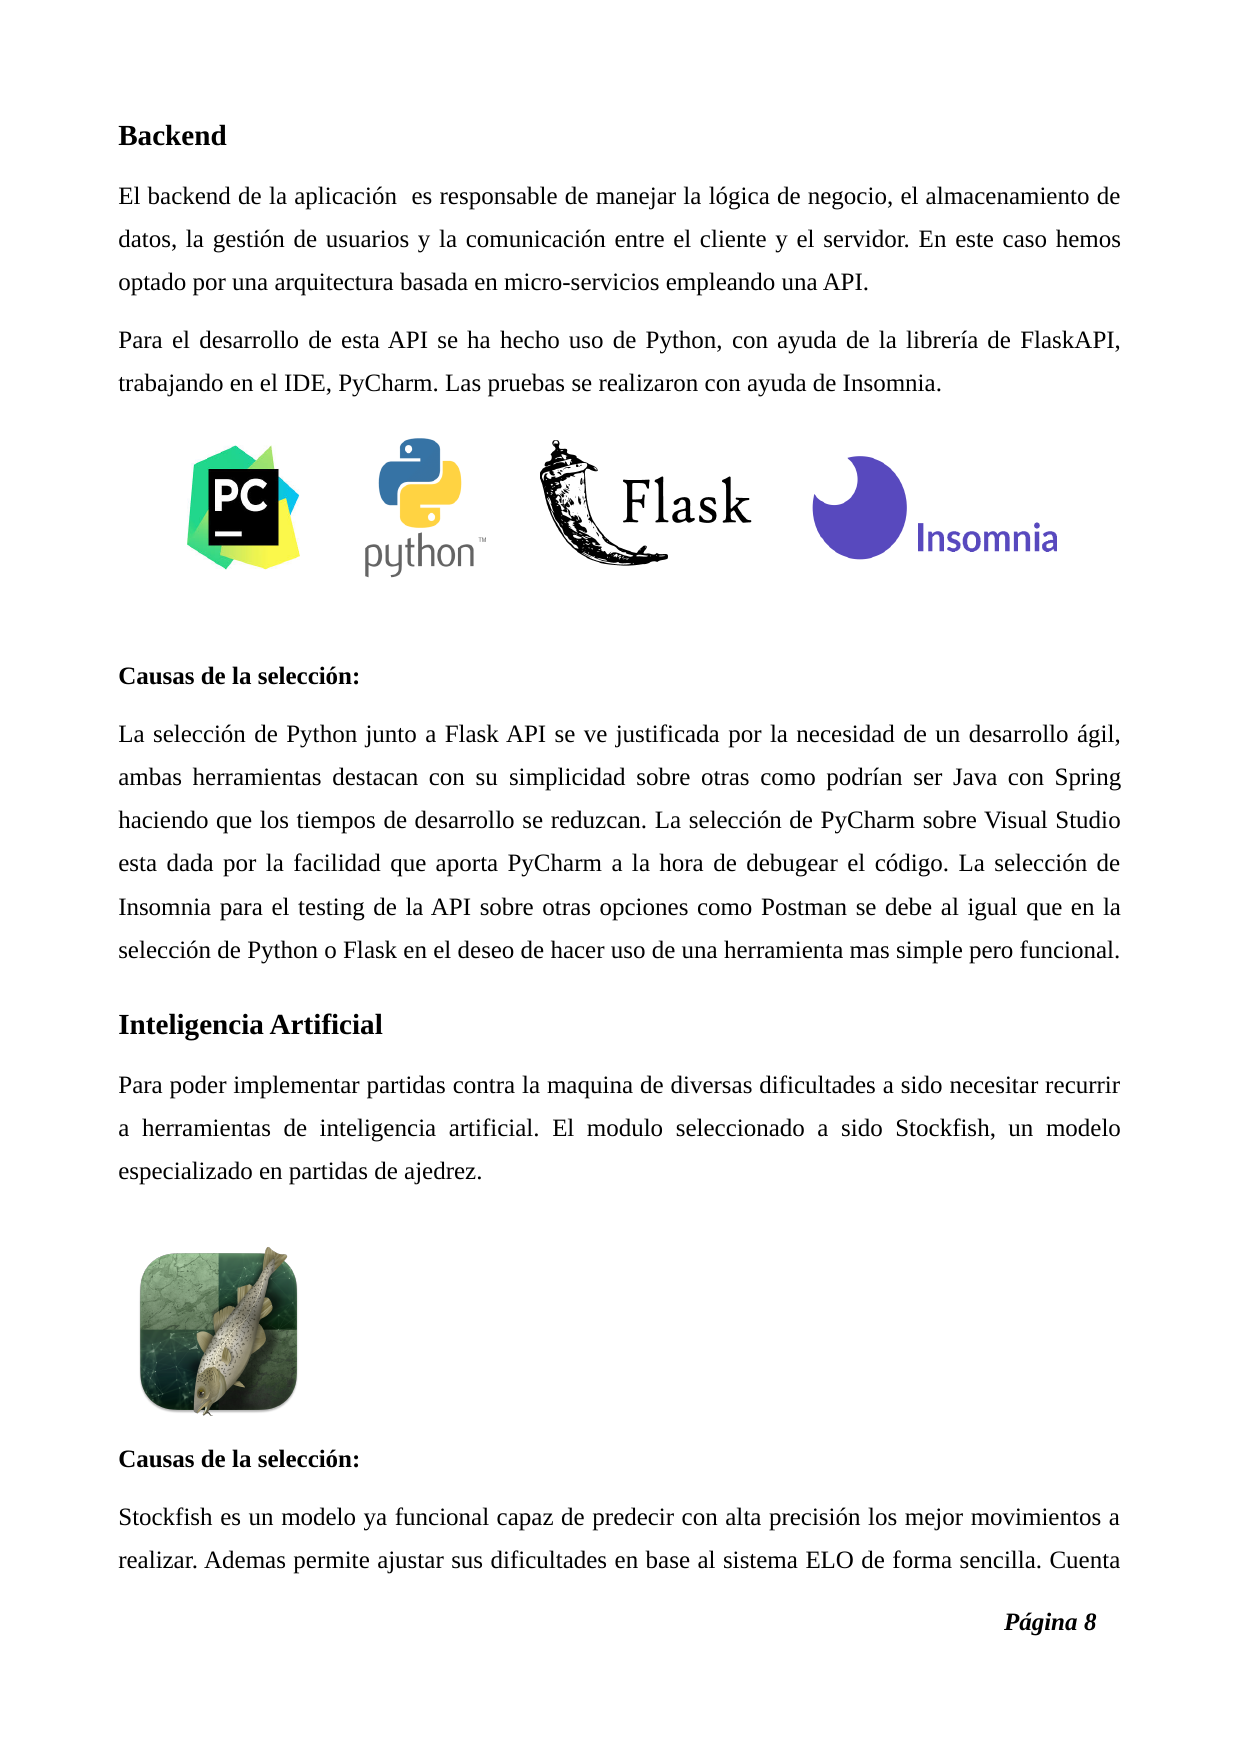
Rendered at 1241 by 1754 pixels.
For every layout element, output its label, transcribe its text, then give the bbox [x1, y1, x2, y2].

subtitle Inteligencia Artificial [118, 1007, 1122, 1041]
text Para el desarrollo de esta API se ha hecho uso de Python, con ayuda de la librería de FlaskAPI, trabajando en el IDE, PyCharm. Las pruebas se realizaron con ayuda de Insomnia. [118, 325, 1122, 397]
picture [118, 425, 1123, 590]
text Para poder implementar partidas contra la maquina de diversas dificultades a sido necesitar recurrir a herramientas de inteligencia artificial. El modulo seleccionado a sido Stockfish, un modelo especializado en partidas de ajedrez. [118, 1070, 1122, 1185]
text Stockfish es un modelo ya funcional capaz de predecir con alta precisión los mejor movimientos a realizar. Ademas permite ajustar sus dificultades en base al sistema ELO de forma sencilla. Cuenta [118, 1502, 1122, 1574]
text Causas de la selección: [118, 1444, 1122, 1473]
text El backend de la aplicación es responsable de manejar la lógica de negocio, el almacenamiento de datos, la gestión de usuarios y la comunicación entre el cliente y el servidor. En este caso hemos optado por una arquitectura basada en micro-servicios empleando una API. [118, 181, 1122, 296]
subtitle Backend [118, 118, 1122, 152]
text La selección de Python junto a Flask API se ve justificada por la necesidad de un desarrollo ágil, ambas herramientas destacan con su simplicidad sobre otras como podrían ser Java con Spring haciendo que los tiempos de desarrollo se reduzcan. La selección de PyCharm sobre Visual Studio esta dada por la facilidad que aporta PyCharm a la hora de debugear el código. La selección de Insomnia para el testing de la API sobre otras opciones como Postman se debe al igual que en la selección de Python o Flask en el deseo de hacer uso de una herramienta mas simple pero funcional. [118, 719, 1122, 963]
picture [122, 1234, 316, 1429]
text Causas de la selección: [118, 661, 1122, 690]
